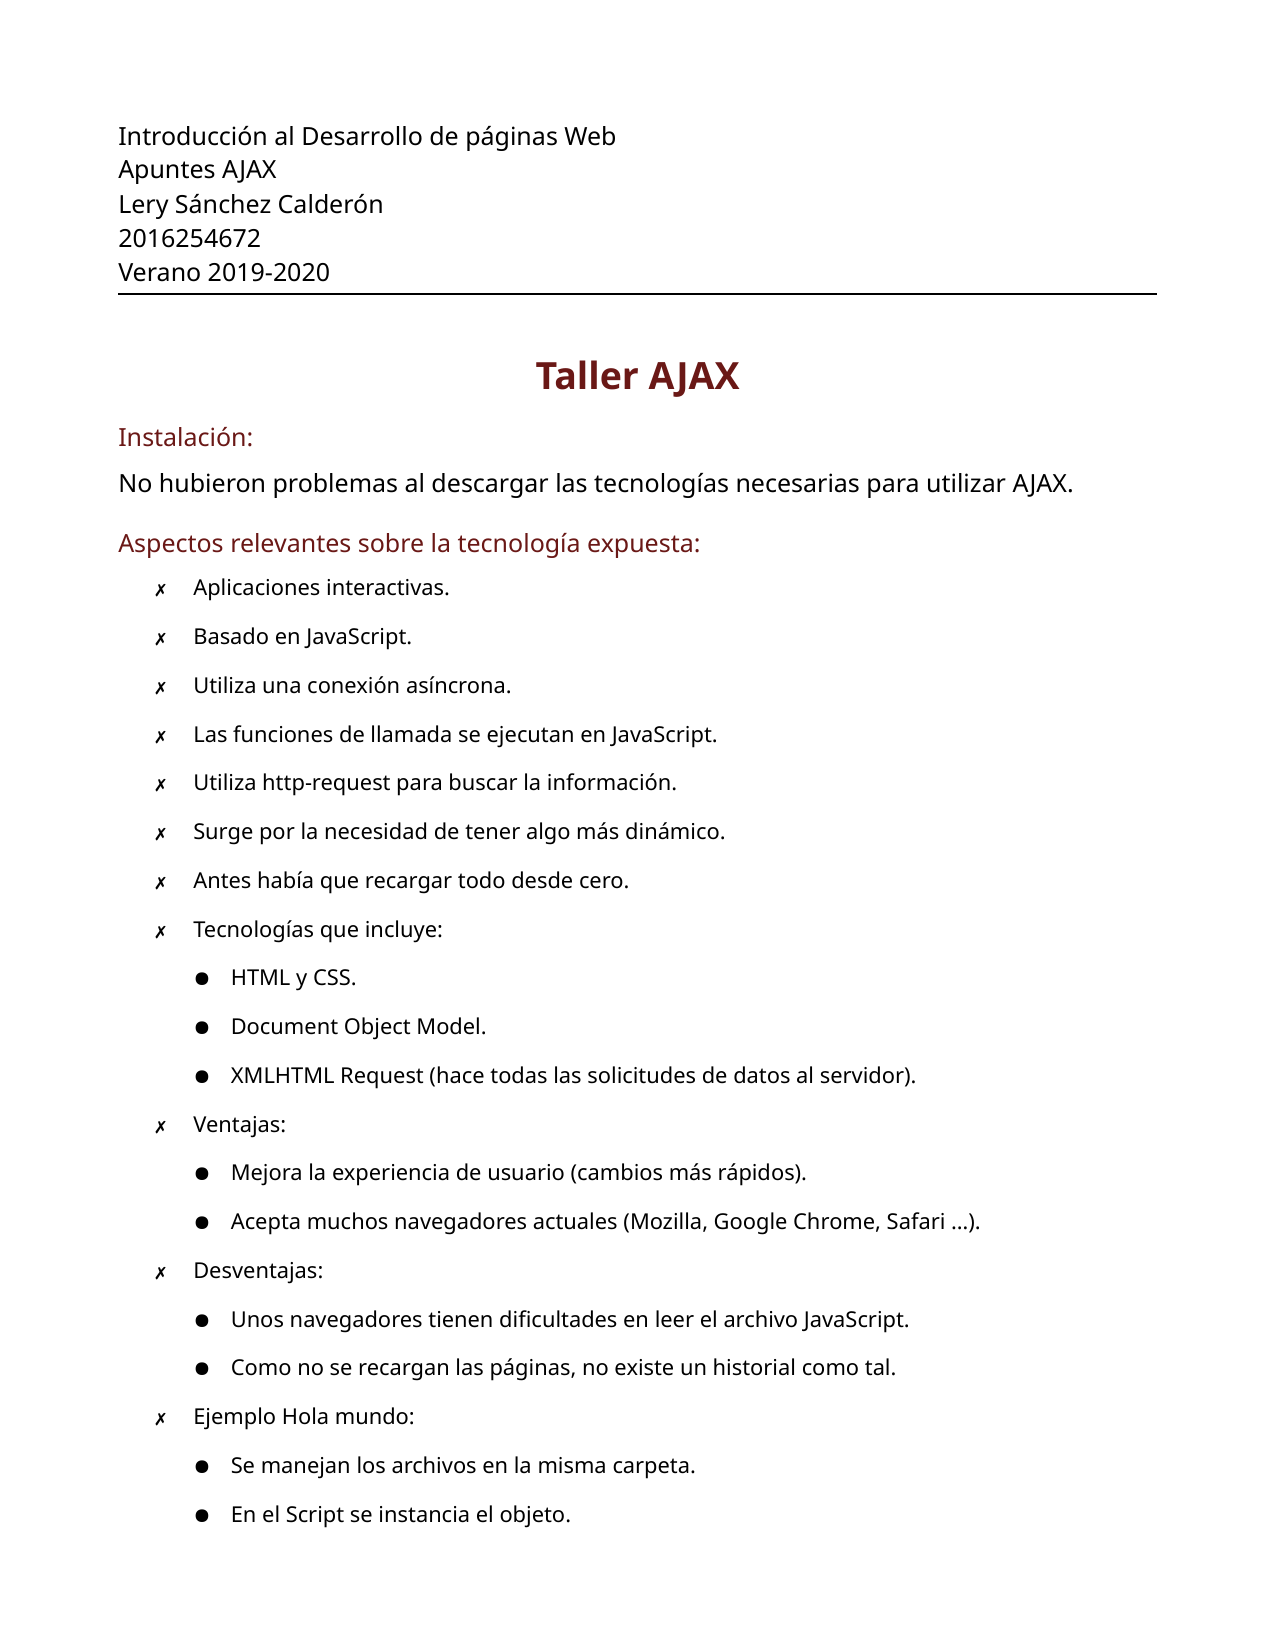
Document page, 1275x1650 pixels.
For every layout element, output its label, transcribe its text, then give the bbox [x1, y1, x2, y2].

list Basado en JavaScript. [156, 621, 1157, 651]
list Mejora la experiencia de usuario (cambios más rápidos). [193, 1157, 1157, 1187]
list Surge por la necesidad de tener algo más dinámico. [156, 816, 1157, 846]
list Utiliza una conexión asíncrona. [156, 670, 1157, 699]
list Unos navegadores tienen dificultades en leer el archivo JavaScript. [193, 1303, 1157, 1333]
list Como no se recargan las páginas, no existe un historial como tal. [193, 1352, 1157, 1382]
list Utiliza http-request para buscar la información. [156, 767, 1157, 797]
list HTML y CSS. [193, 962, 1157, 992]
list Tecnologías que incluye: [156, 913, 1157, 943]
list Aplicaciones interactivas. [156, 572, 1157, 602]
text No hubieron problemas al descargar las tecnologías necesarias para utilizar AJAX. [118, 466, 1157, 500]
list XMLHTML Request (hace todas las solicitudes de datos al servidor). [193, 1060, 1157, 1089]
list En el Script se instancia el objeto. [193, 1498, 1157, 1528]
list Desventajas: [156, 1255, 1157, 1284]
list Se manejan los archivos en la misma carpeta. [193, 1450, 1157, 1479]
list Acepta muchos navegadores actuales (Mozilla, Google Chrome, Safari …). [193, 1206, 1157, 1236]
title Taller AJAX [118, 349, 1157, 400]
list Las funciones de llamada se ejecutan en JavaScript. [156, 718, 1157, 748]
list Document Object Model. [193, 1011, 1157, 1041]
subtitle Aspectos relevantes sobre la tecnología expuesta: [118, 526, 1157, 560]
list Ejemplo Hola mundo: [156, 1401, 1157, 1431]
subtitle Instalación: [118, 419, 1157, 453]
list Ventajas: [156, 1108, 1157, 1138]
list Antes había que recargar todo desde cero. [156, 865, 1157, 894]
